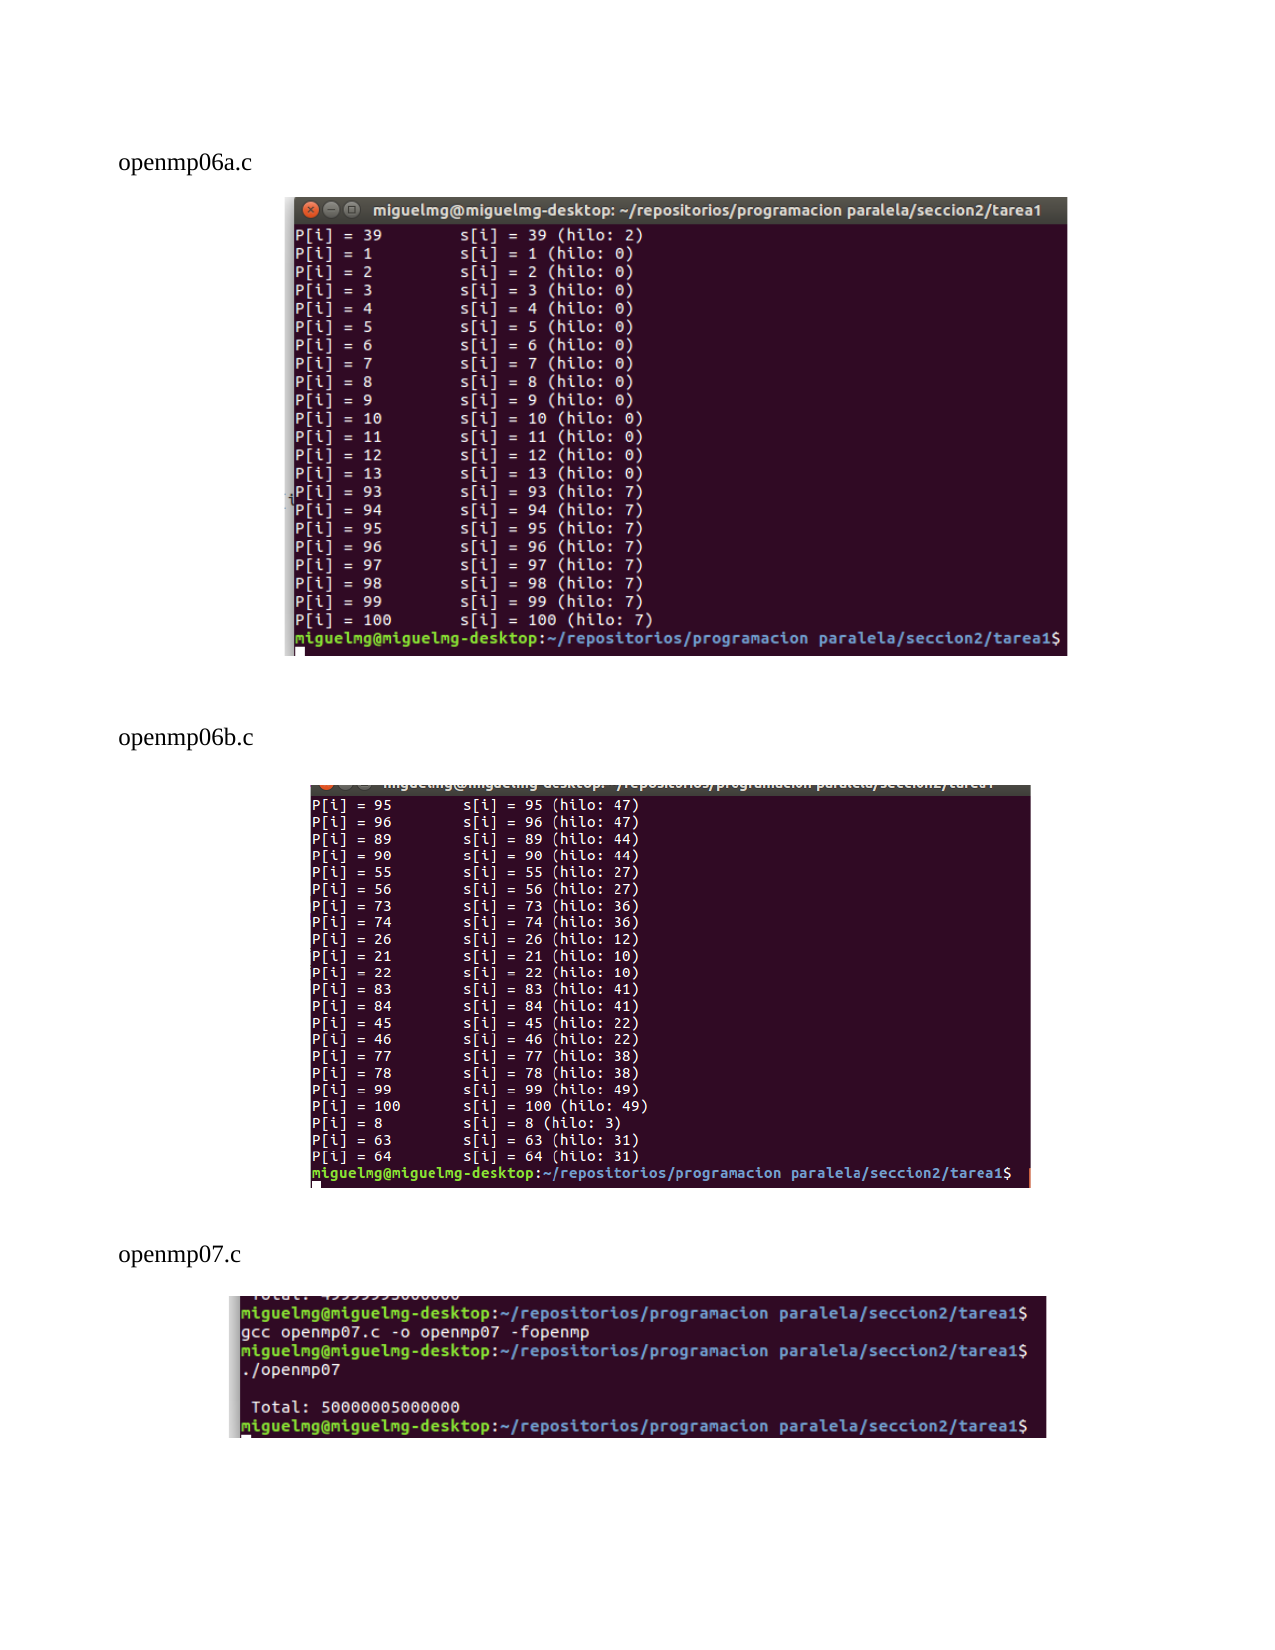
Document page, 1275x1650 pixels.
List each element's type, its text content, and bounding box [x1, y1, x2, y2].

picture [359, 197, 949, 656]
text openmp06a.c [118, 147, 1157, 176]
text openmp07.c [118, 1239, 1157, 1268]
picture [228, 1356, 458, 1438]
text openmp06b.c [118, 722, 1157, 751]
picture [310, 785, 508, 1188]
